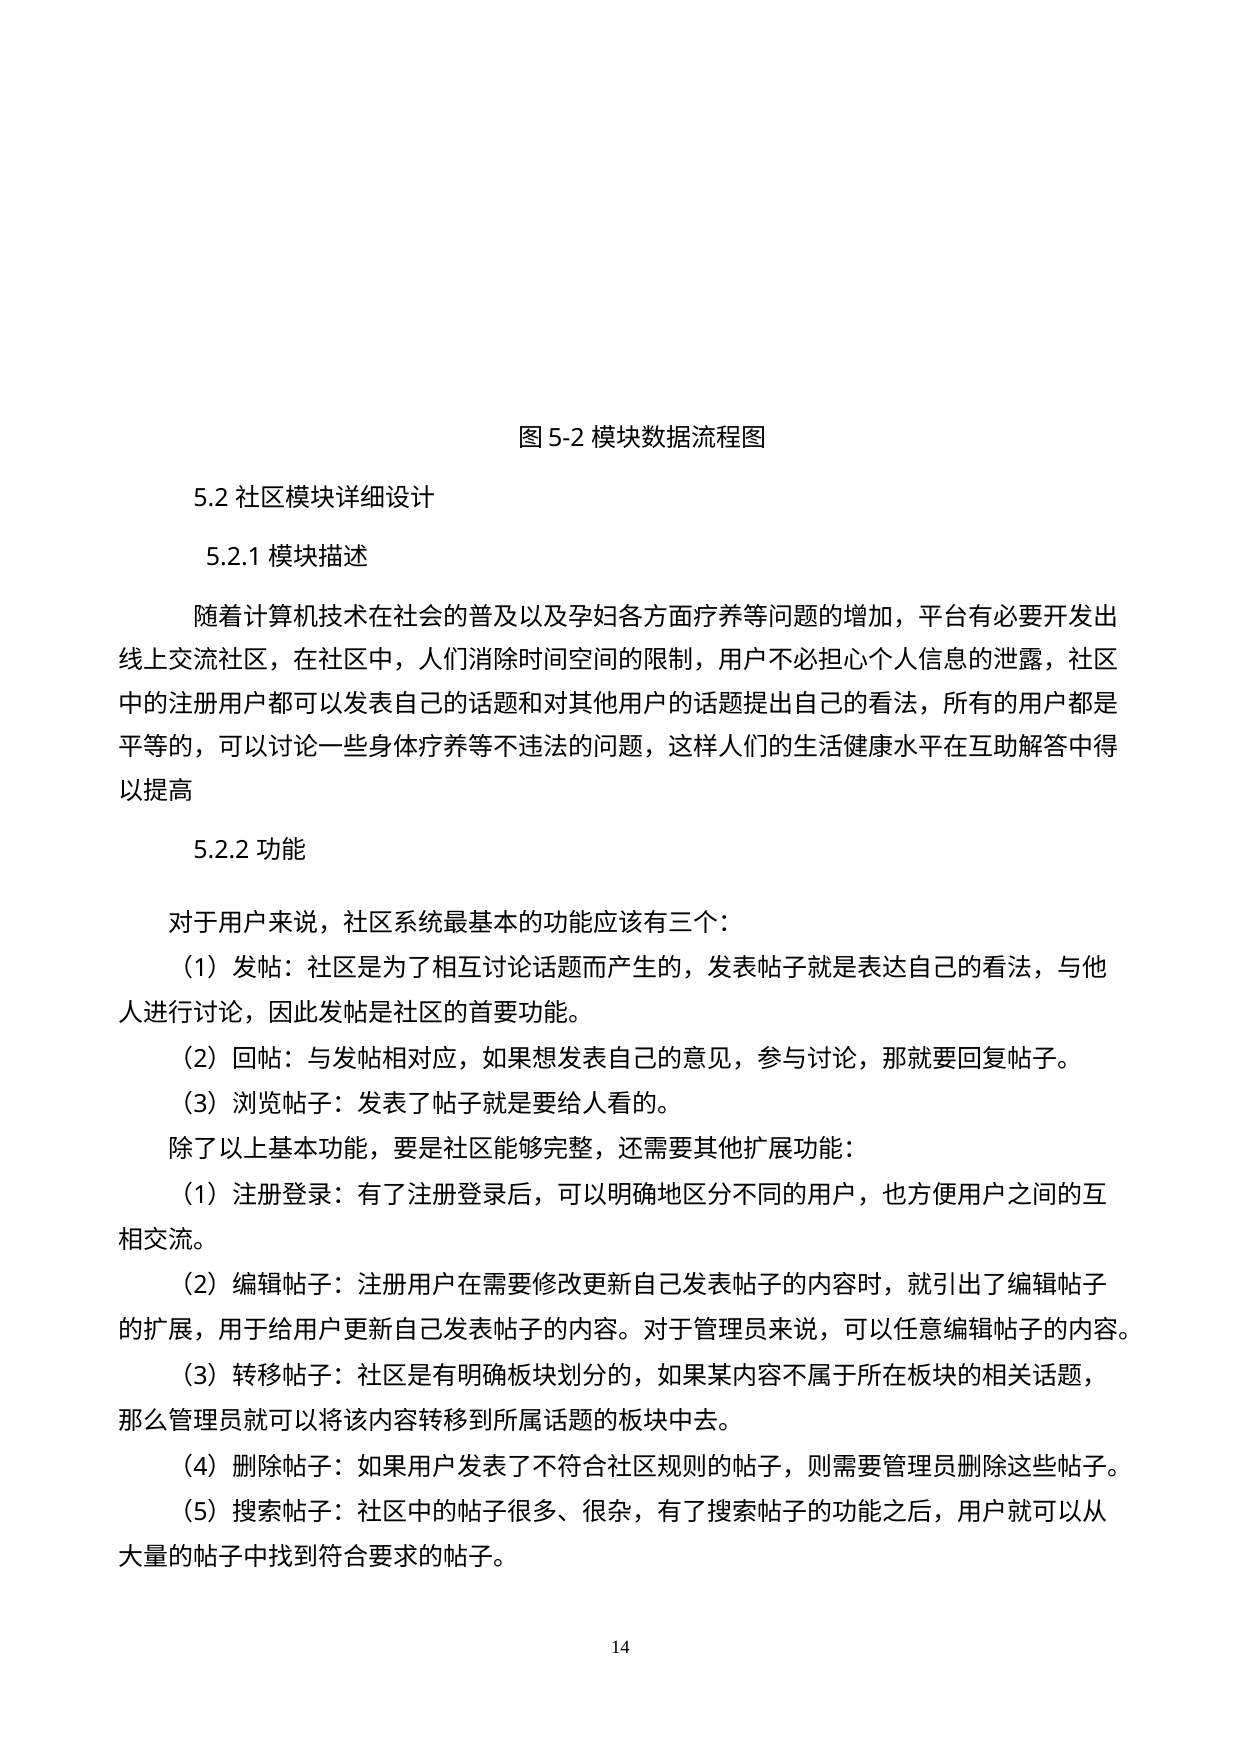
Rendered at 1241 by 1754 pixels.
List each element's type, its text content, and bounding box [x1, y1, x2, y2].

text 5.2 社区模块详细设计 [118, 477, 1122, 513]
text 5.2.1 模块描述 [118, 537, 1122, 573]
text （2）编辑帖子：注册用户在需要修改更新自己发表帖子的内容时，就引出了编辑帖子的扩展，用于给用户更新自己发表帖子的内容。对于管理员来说，可以任意编辑帖子的内容。 [118, 1265, 1122, 1346]
text （1）发帖：社区是为了相互讨论话题而产生的，发表帖子就是表达自己的看法，与他人进行讨论，因此发帖是社区的首要功能。 [118, 947, 1122, 1029]
text 除了以上基本功能，要是社区能够完整，还需要其他扩展功能： [118, 1129, 1122, 1165]
text 随着计算机技术在社会的普及以及孕妇各方面疗养等问题的增加，平台有必要开发出线上交流社区，在社区中，人们消除时间空间的限制，用户不必担心个人信息的泄露，社区中的注册用户都可以发表自己的话题和对其他用户的话题提出自己的看法，所有的用户都是平等的，可以讨论一些身体疗养等不违法的问题，这样人们的生活健康水平在互助解答中得以提高 [118, 597, 1122, 807]
text （2）回帖：与发帖相对应，如果想发表自己的意见，参与讨论，那就要回复帖子。 [118, 1038, 1122, 1074]
text 图5-2 模块数据流程图 [118, 417, 1122, 454]
text （3）浏览帖子：发表了帖子就是要给人看的。 [118, 1083, 1122, 1120]
text （5）搜索帖子：社区中的帖子很多、很杂，有了搜索帖子的功能之后，用户就可以从大量的帖子中找到符合要求的帖子。 [118, 1491, 1122, 1573]
text 对于用户来说，社区系统最基本的功能应该有三个： [118, 902, 1122, 938]
text 5.2.2 功能 [118, 830, 1122, 866]
text （1）注册登录：有了注册登录后，可以明确地区分不同的用户，也方便用户之间的互相交流。 [118, 1174, 1122, 1256]
text （3）转移帖子：社区是有明确板块划分的，如果某内容不属于所在板块的相关话题，那么管理员就可以将该内容转移到所属话题的板块中去。 [118, 1355, 1122, 1437]
text （4）删除帖子：如果用户发表了不符合社区规则的帖子，则需要管理员删除这些帖子。 [118, 1446, 1122, 1482]
